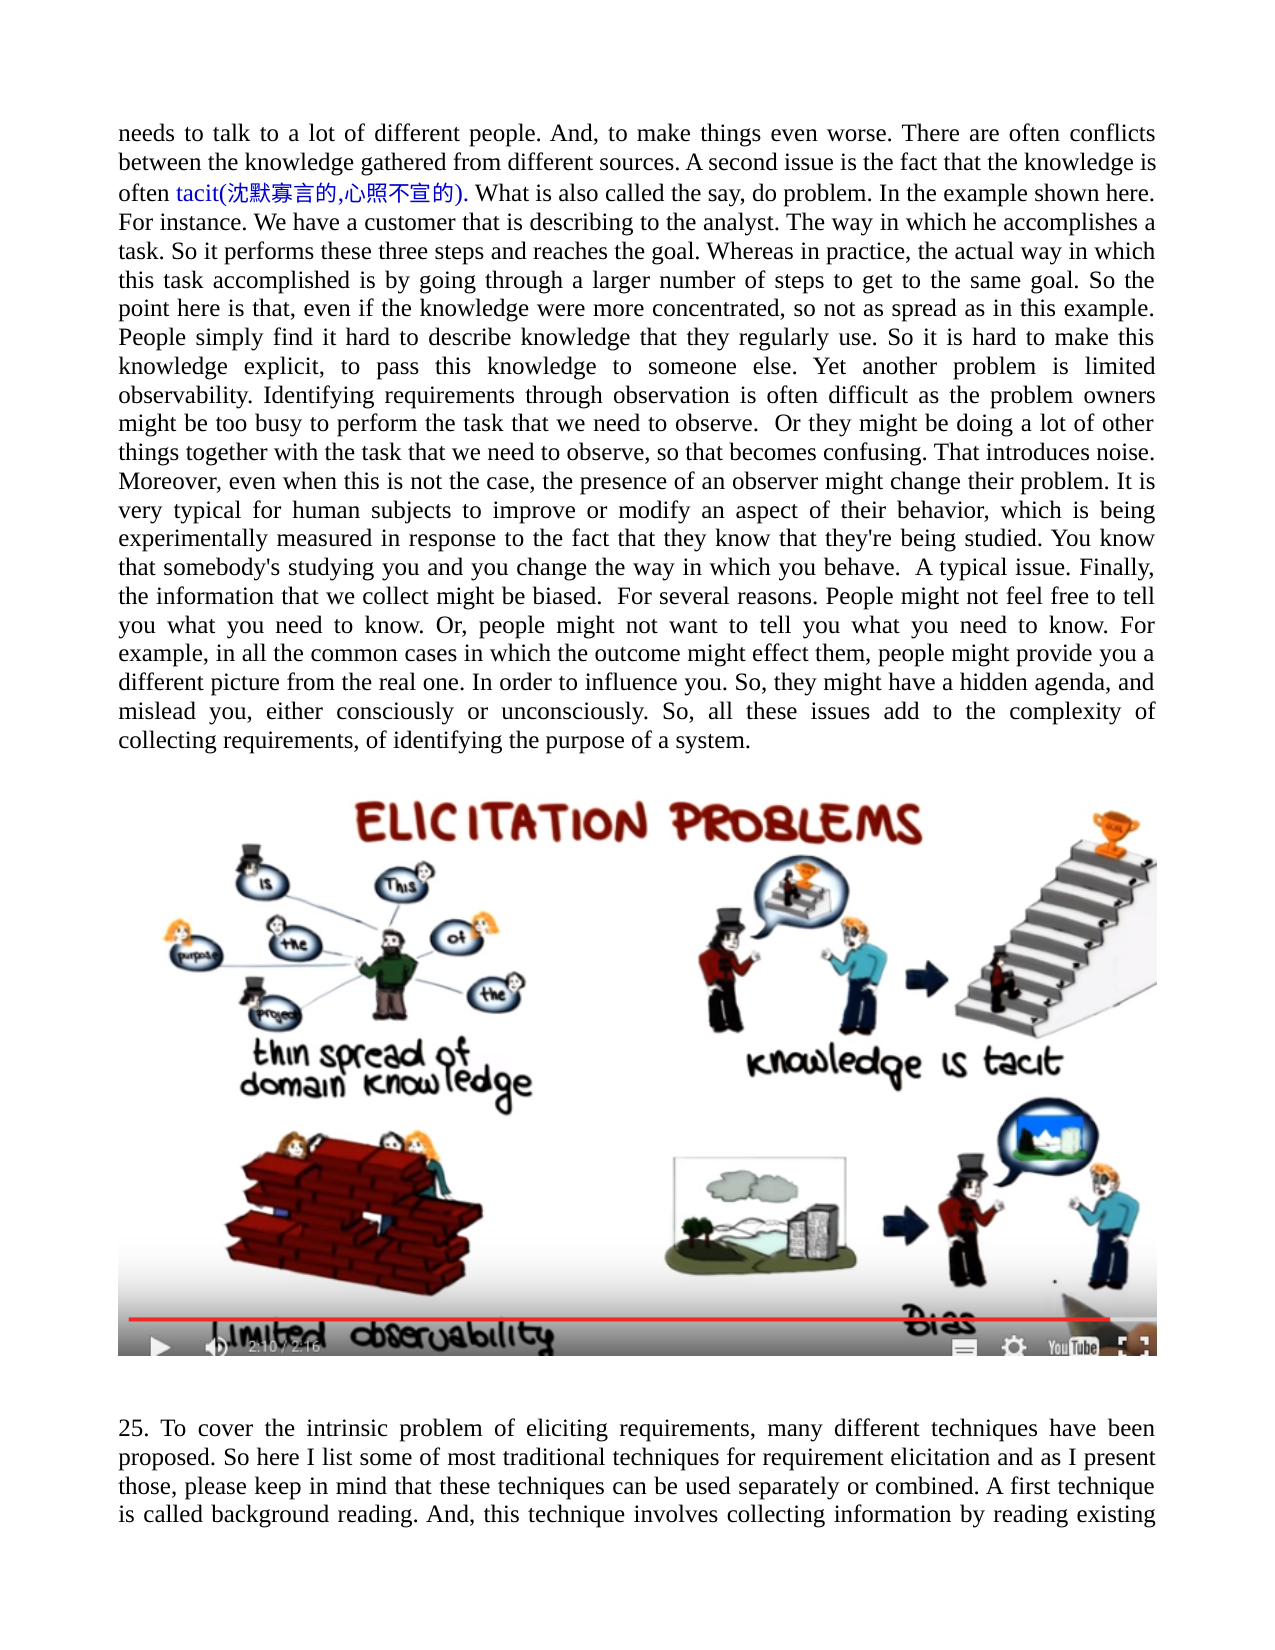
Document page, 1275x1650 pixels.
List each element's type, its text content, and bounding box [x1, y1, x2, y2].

picture [118, 782, 1157, 1356]
text 25. To cover the intrinsic problem of eliciting requirements, many different techniques have been proposed. So here I list some of most traditional techniques for requirement elicitation and as I present those, please keep in mind that these techniques can be used separately or combined. A first technique is called background reading. And, this technique involves collecting information by reading existing [118, 1413, 1157, 1528]
text needs to talk to a lot of different people. And, to make things even worse. There are often conflicts between the knowledge gathered from different sources. A second issue is the fact that the knowledge is often tacit(沈默寡言的,心照不宣的). What is also called the say, do problem. In the example shown here. For instance. We have a customer that is describing to the analyst. The way in which he accomplishes a task. So it performs these three steps and reaches the goal. Whereas in practice, the actual way in which this task accomplished is by going through a larger number of steps to get to the same goal. So the point here is that, even if the knowledge were more concentrated, so not as spread as in this example. People simply find it hard to describe knowledge that they regularly use. So it is hard to make this knowledge explicit, to pass this knowledge to someone else. Yet another problem is limited observability. Identifying requirements through observation is often difficult as the problem owners might be too busy to perform the task that we need to observe. Or they might be doing a lot of other things together with the task that we need to observe, so that becomes confusing. That introduces noise. Moreover, even when this is not the case, the presence of an observer might change their problem. It is very typical for human subjects to improve or modify an aspect of their behavior, which is being experimentally measured in response to the fact that they know that they're being studied. You know that somebody's studying you and you change the way in which you behave. A typical issue. Finally, the information that we collect might be biased. For several reasons. People might not feel free to tell you what you need to know. Or, people might not want to tell you what you need to know. For example, in all the common cases in which the outcome might effect them, people might provide you a different picture from the real one. In order to influence you. So, they might have a hidden agenda, and mislead you, either consciously or unconsciously. So, all these issues add to the complexity of collecting requirements, of identifying the purpose of a system. [118, 118, 1157, 753]
